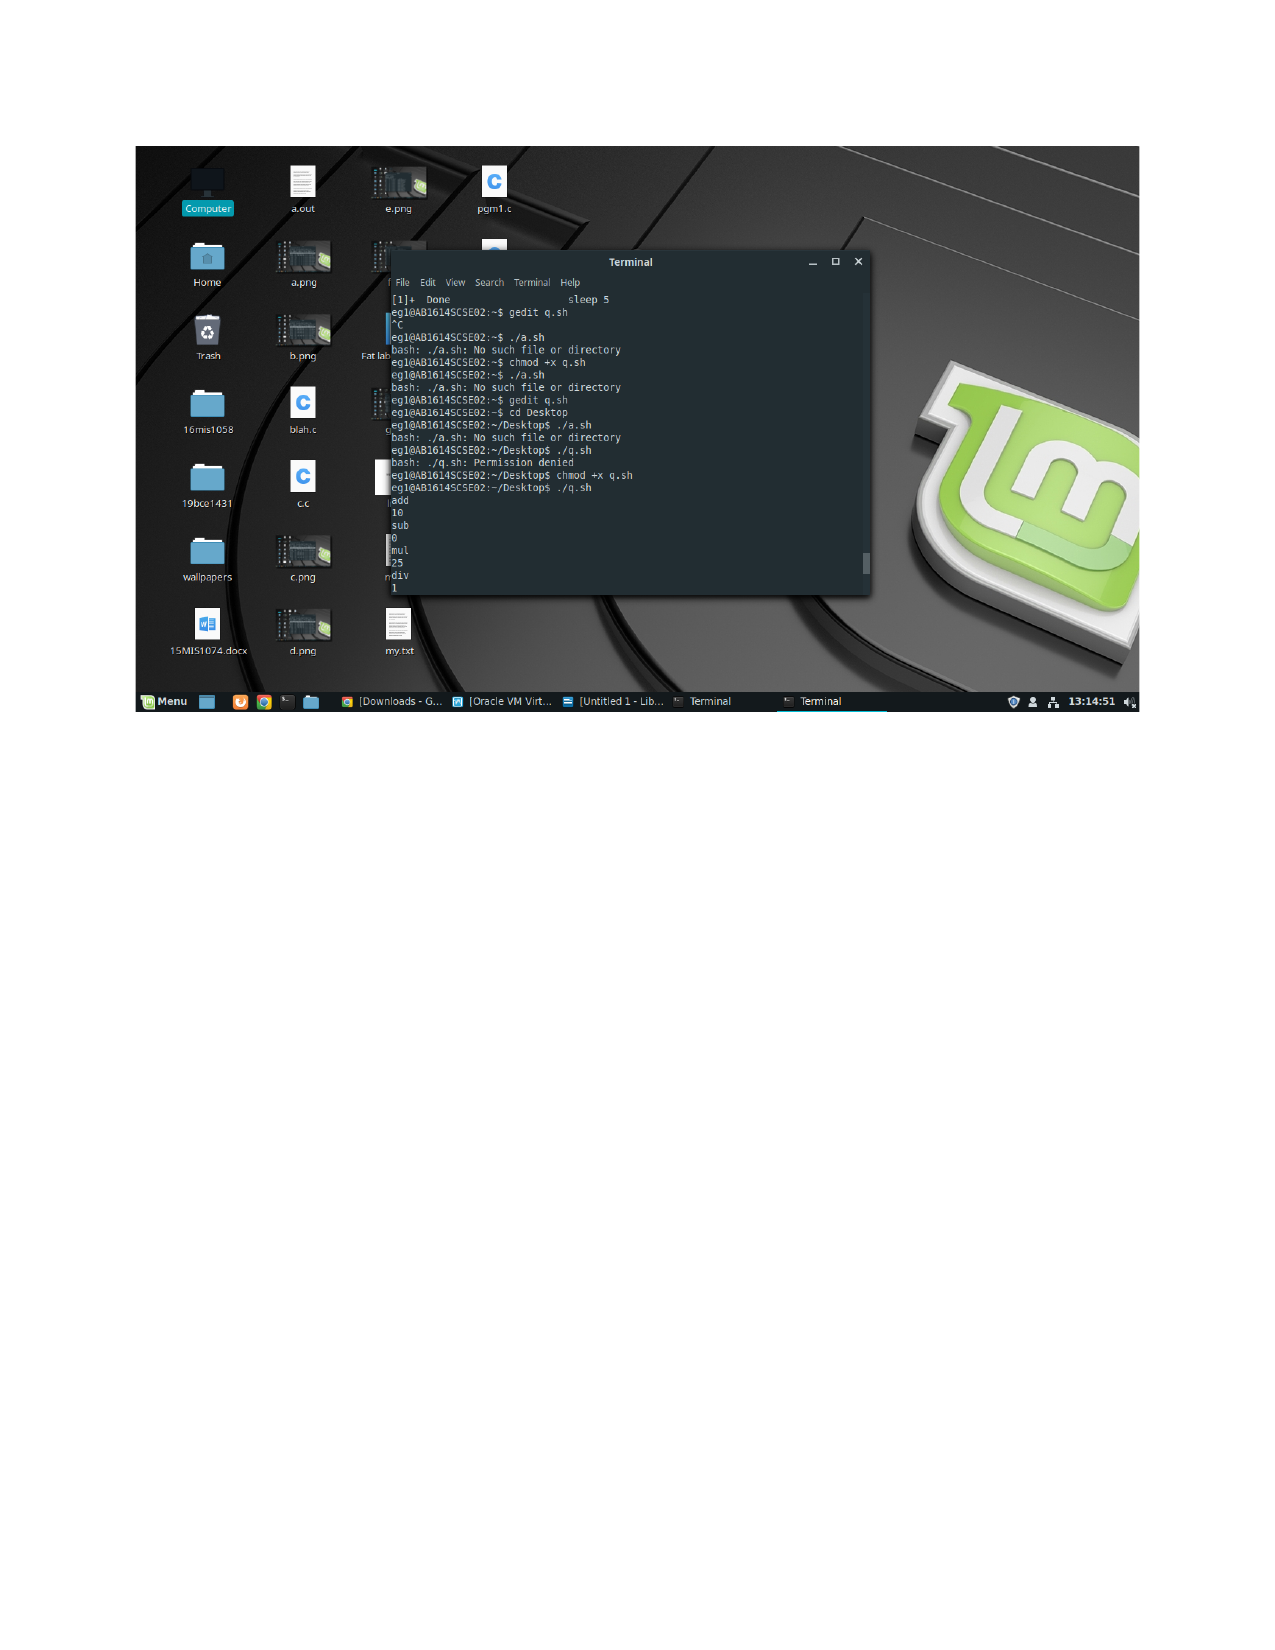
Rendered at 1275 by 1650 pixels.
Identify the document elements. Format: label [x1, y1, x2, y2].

picture [135, 146, 1140, 712]
